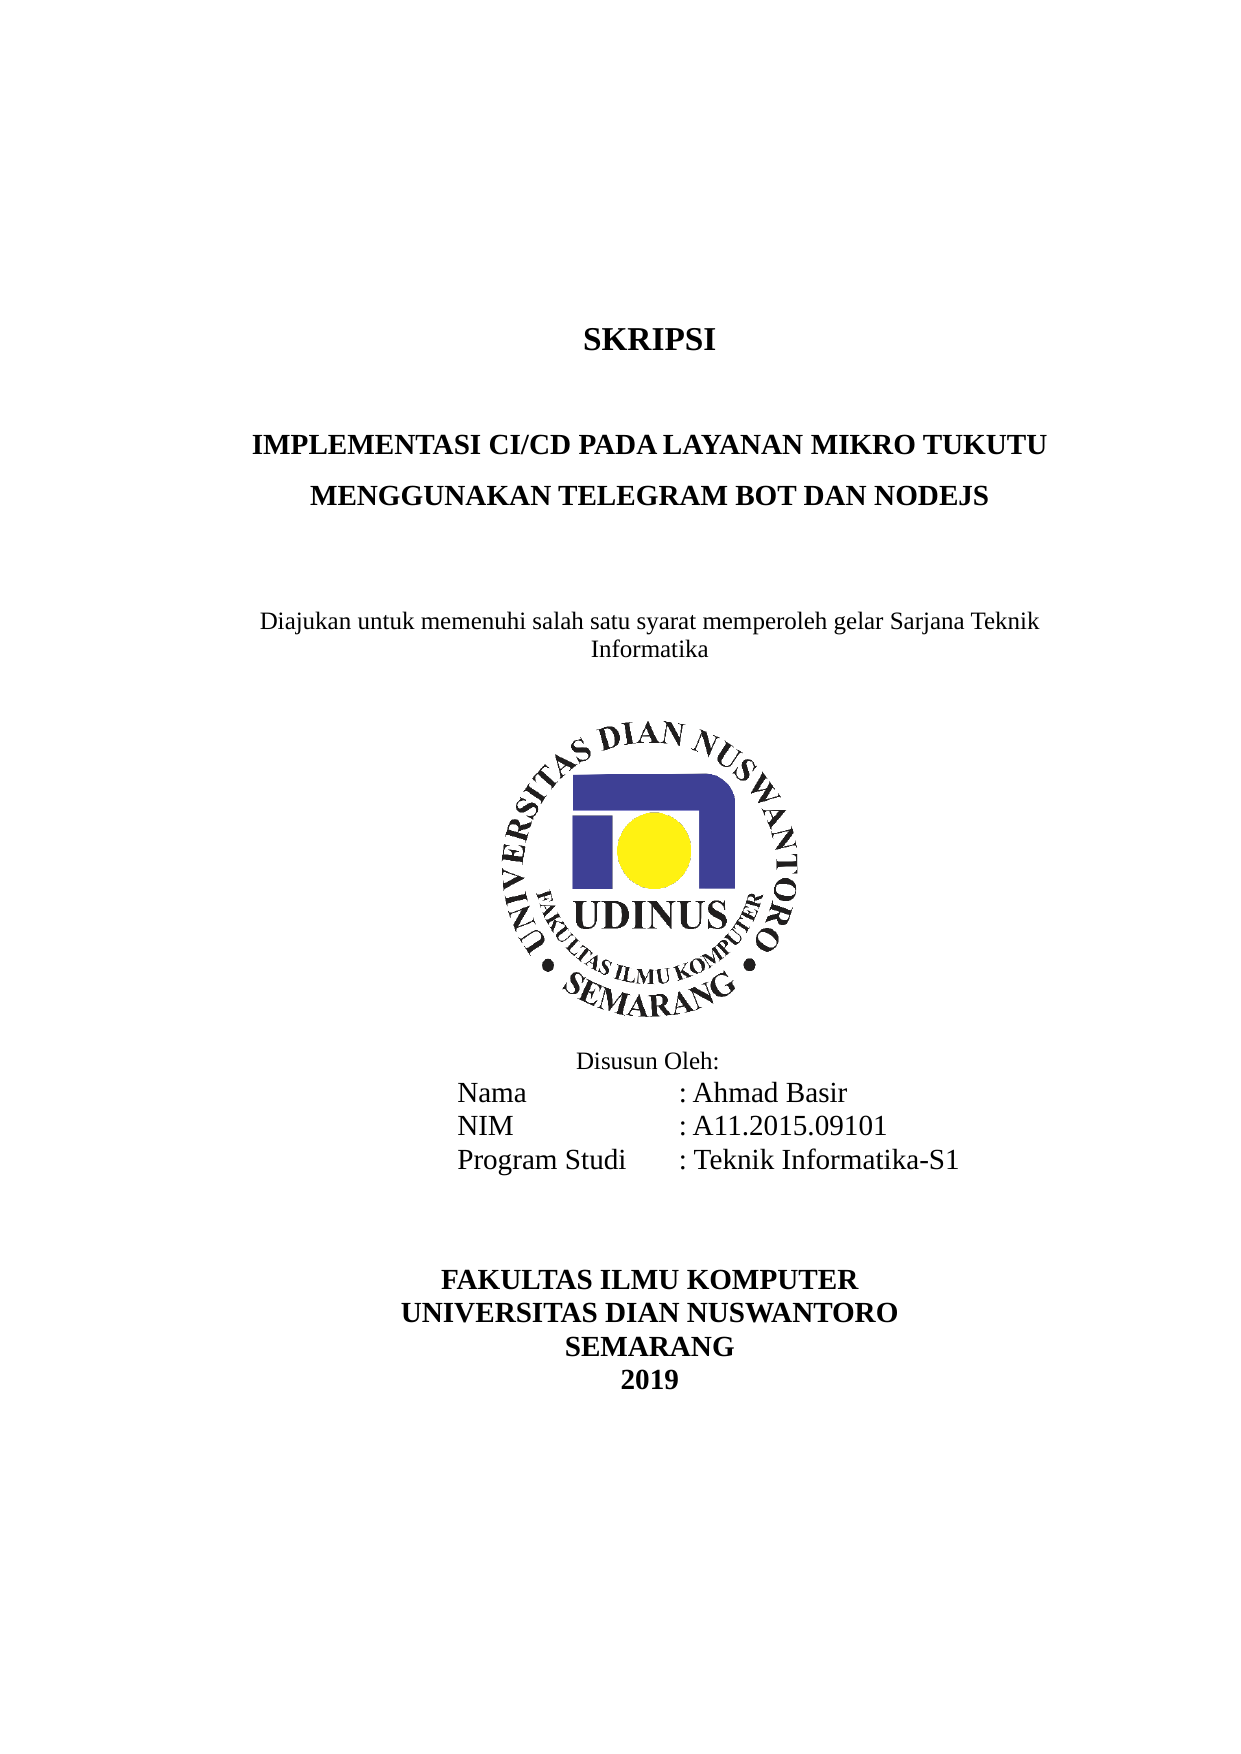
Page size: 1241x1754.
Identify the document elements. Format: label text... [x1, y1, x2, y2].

text Disusun Oleh: [236, 1046, 1063, 1075]
text Nama : Ahmad Basir [457, 1075, 1063, 1108]
text UNIVERSITAS DIAN NUSWANTORO [236, 1295, 1063, 1329]
title SKRIPSI [236, 319, 1063, 357]
picture [501, 721, 798, 1017]
text Diajukan untuk memenuhi salah satu syarat memperoleh gelar Sarjana Teknik Informatika [236, 607, 1063, 663]
text 2019 [236, 1362, 1063, 1396]
text Program Studi : Teknik Informatika-S1 [457, 1142, 1063, 1176]
text NIM : A11.2015.09101 [457, 1108, 1063, 1142]
text SEMARANG [236, 1329, 1063, 1362]
text IMPLEMENTASI CI/CD PADA LAYANAN MIKRO TUKUTU MENGGUNAKAN TELEGRAM BOT DAN NODEJS [236, 427, 1063, 511]
text FAKULTAS ILMU KOMPUTER [236, 1262, 1063, 1295]
